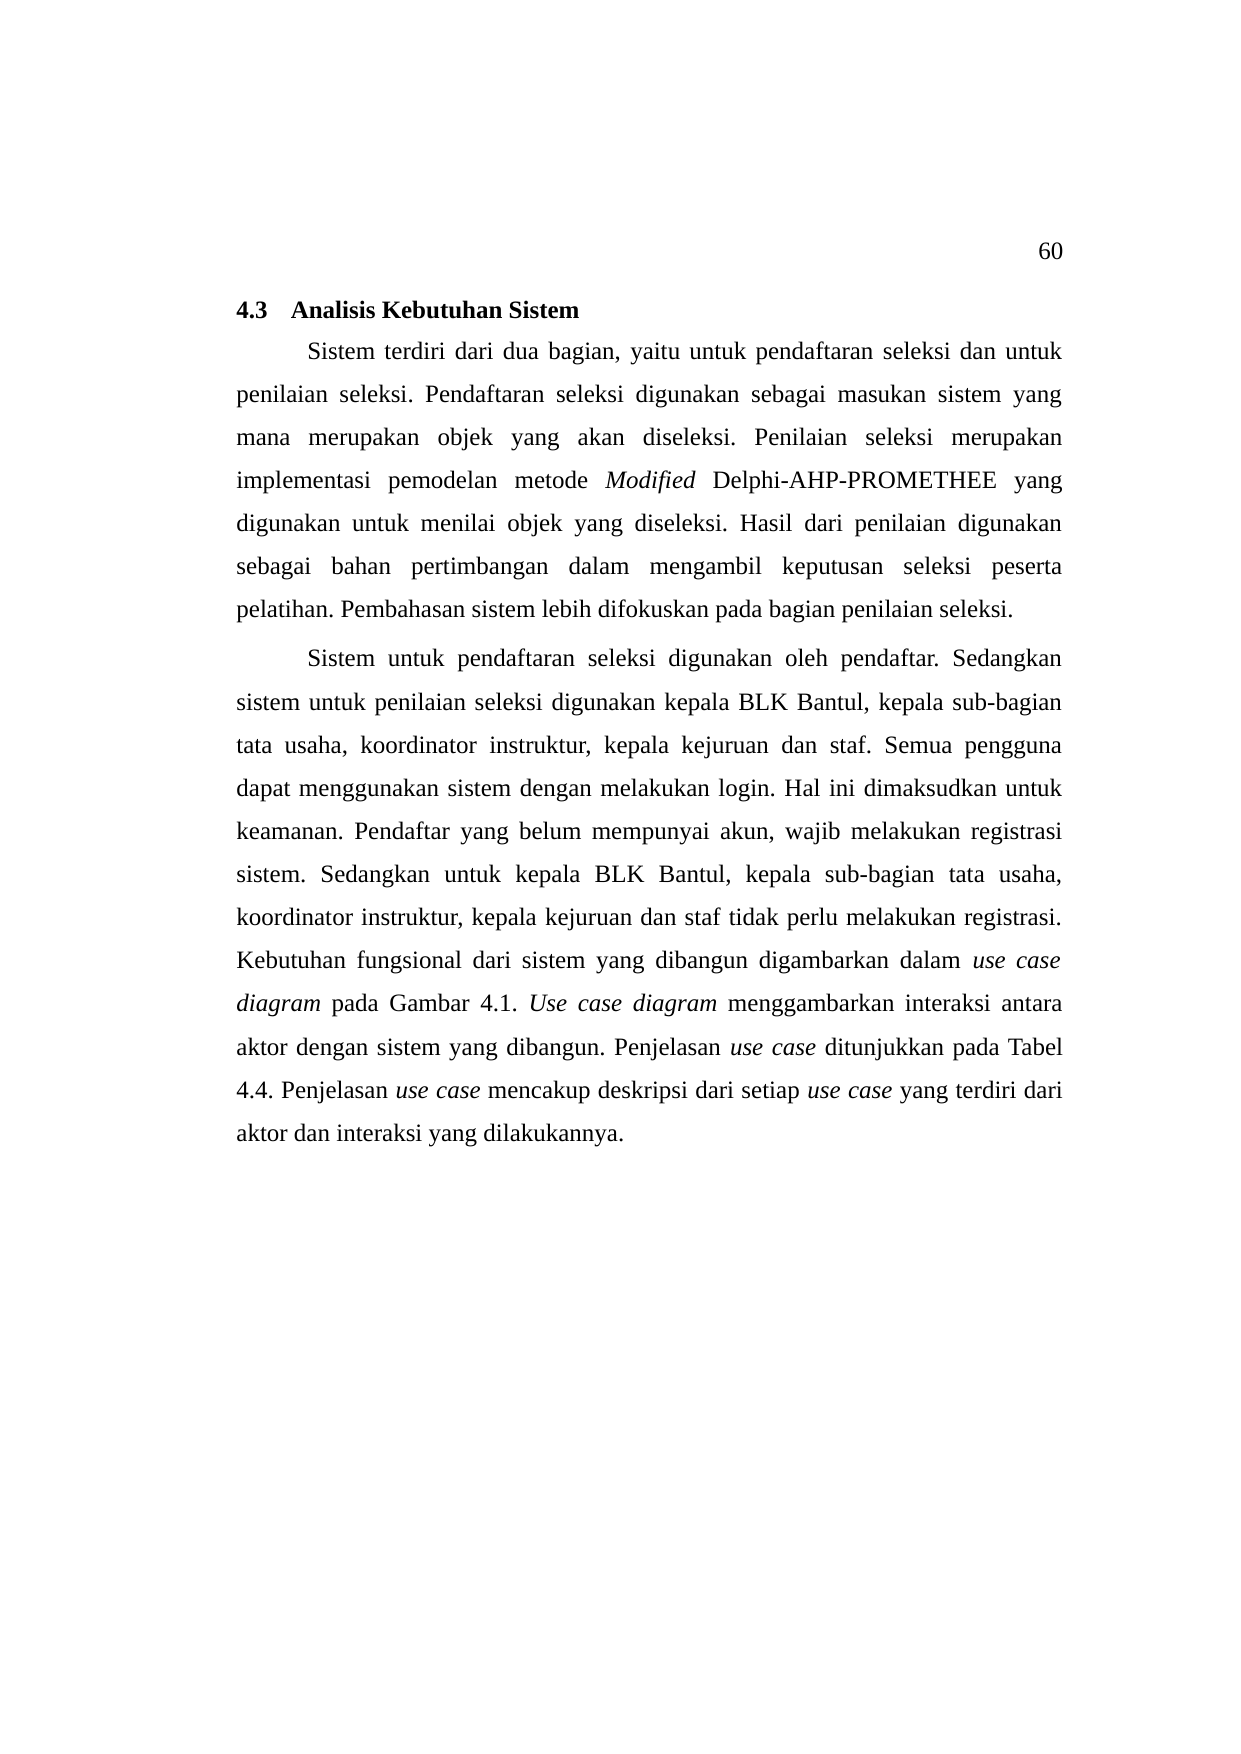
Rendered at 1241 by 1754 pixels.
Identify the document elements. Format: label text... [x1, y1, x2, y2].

subtitle Analisis Kebutuhan Sistem [236, 295, 1063, 324]
text Sistem terdiri dari dua bagian, yaitu untuk pendaftaran seleksi dan untuk penilaian seleksi. Pendaftaran seleksi digunakan sebagai masukan sistem yang mana merupakan objek yang akan diseleksi. Penilaian seleksi merupakan implementasi pemodelan metode Modified Delphi-AHP-PROMETHEE yang digunakan untuk menilai objek yang diseleksi. Hasil dari penilaian digunakan sebagai bahan pertimbangan dalam mengambil keputusan seleksi peserta pelatihan. Pembahasan sistem lebih difokuskan pada bagian penilaian seleksi. [236, 336, 1063, 623]
text Sistem untuk pendaftaran seleksi digunakan oleh pendaftar. Sedangkan sistem untuk penilaian seleksi digunakan kepala BLK Bantul, kepala sub-bagian tata usaha, koordinator instruktur, kepala kejuruan dan staf. Semua pengguna dapat menggunakan sistem dengan melakukan login. Hal ini dimaksudkan untuk keamanan. Pendaftar yang belum mempunyai akun, wajib melakukan registrasi sistem. Sedangkan untuk kepala BLK Bantul, kepala sub-bagian tata usaha, koordinator instruktur, kepala kejuruan dan staf tidak perlu melakukan registrasi. Kebutuhan fungsional dari sistem yang dibangun digambarkan dalam use case diagram pada Gambar 4.1. Use case diagram menggambarkan interaksi antara aktor dengan sistem yang dibangun. Penjelasan use case ditunjukkan pada Tabel 4.4. Penjelasan use case mencakup deskripsi dari setiap use case yang terdiri dari aktor dan interaksi yang dilakukannya. [236, 643, 1063, 1147]
